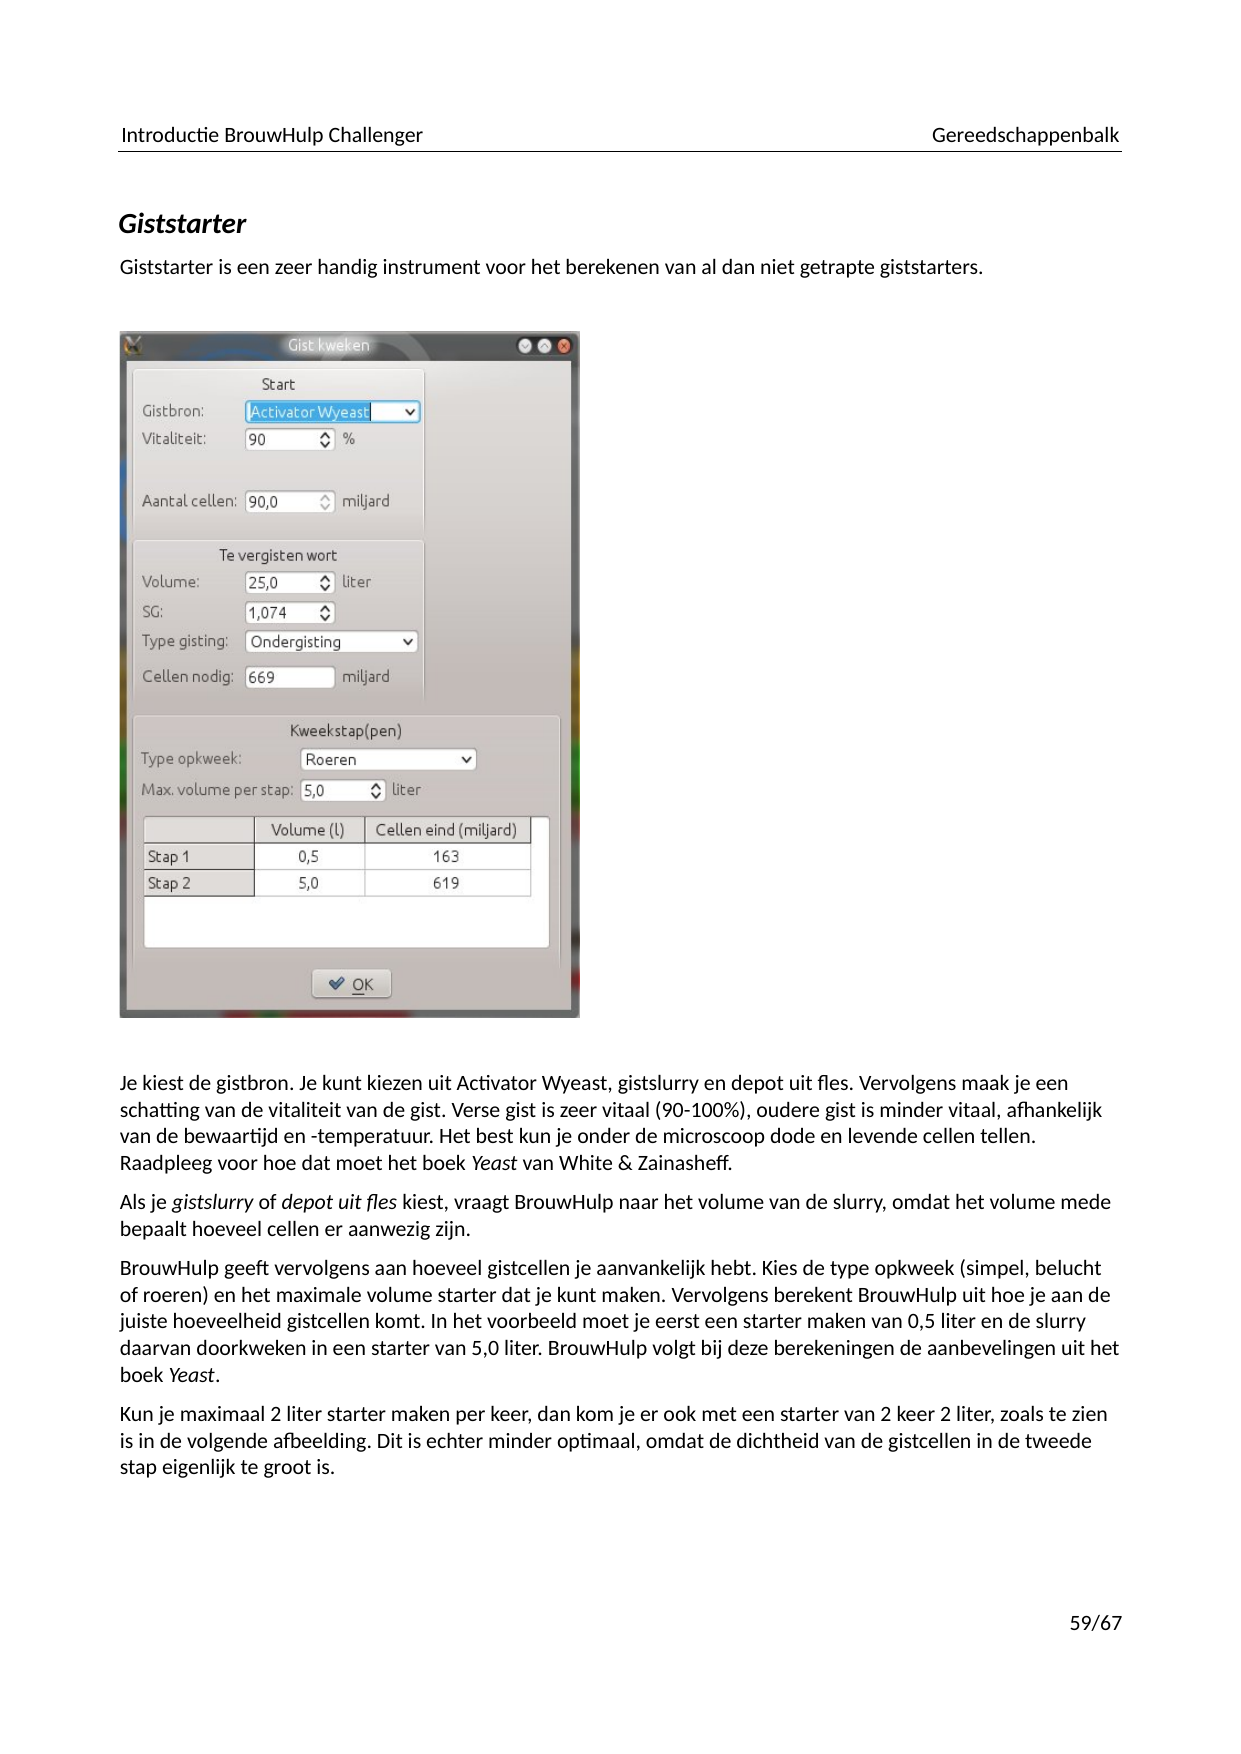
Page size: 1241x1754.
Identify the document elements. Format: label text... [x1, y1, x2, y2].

text BrouwHulp geeft vervolgens aan hoeveel gistcellen je aanvankelijk hebt. Kies de type opkweek (simpel, belucht of roeren) en het maximale volume starter dat je kunt maken. Vervolgens berekent BrouwHulp uit hoe je aan de juiste hoeveelheid gistcellen komt. In het voorbeeld moet je eerst een starter maken van 0,5 liter en de slurry daarvan doorkweken in een starter van 5,0 liter. BrouwHulp volgt bij deze berekeningen de aanbevelingen uit het boek Yeast. [119, 1254, 1122, 1388]
text Giststarter is een zeer handig instrument voor het berekenen van al dan niet getrapte giststarters. [119, 253, 1122, 280]
text Als je gistslurry of depot uit fles kiest, vraagt BrouwHulp naar het volume van de slurry, omdat het volume mede bepaalt hoeveel cellen er aanwezig zijn. [119, 1188, 1122, 1242]
text Je kiest de gistbron. Je kunt kiezen uit Activator Wyeast, gistslurry en depot uit fles. Vervolgens maak je een schatting van de vitaliteit van de gist. Verse gist is zeer vitaal (90-100%), oudere gist is minder vitaal, afhankelijk van de bewaartijd en -temperatuur. Het best kun je onder de microscoop dode en levende cellen tellen. Raadpleeg voor hoe dat moet het boek Yeast van White & Zainasheff. [119, 1069, 1122, 1176]
text Kun je maximaal 2 liter starter maken per keer, dan kom je er ook met een starter van 2 keer 2 liter, zoals te zien is in de volgende afbeelding. Dit is echter minder optimaal, omdat de dichtheid van de gistcellen in de tweede stap eigenlijk te groot is. [119, 1400, 1122, 1480]
picture [119, 331, 580, 1018]
subtitle Giststarter [118, 205, 1122, 241]
